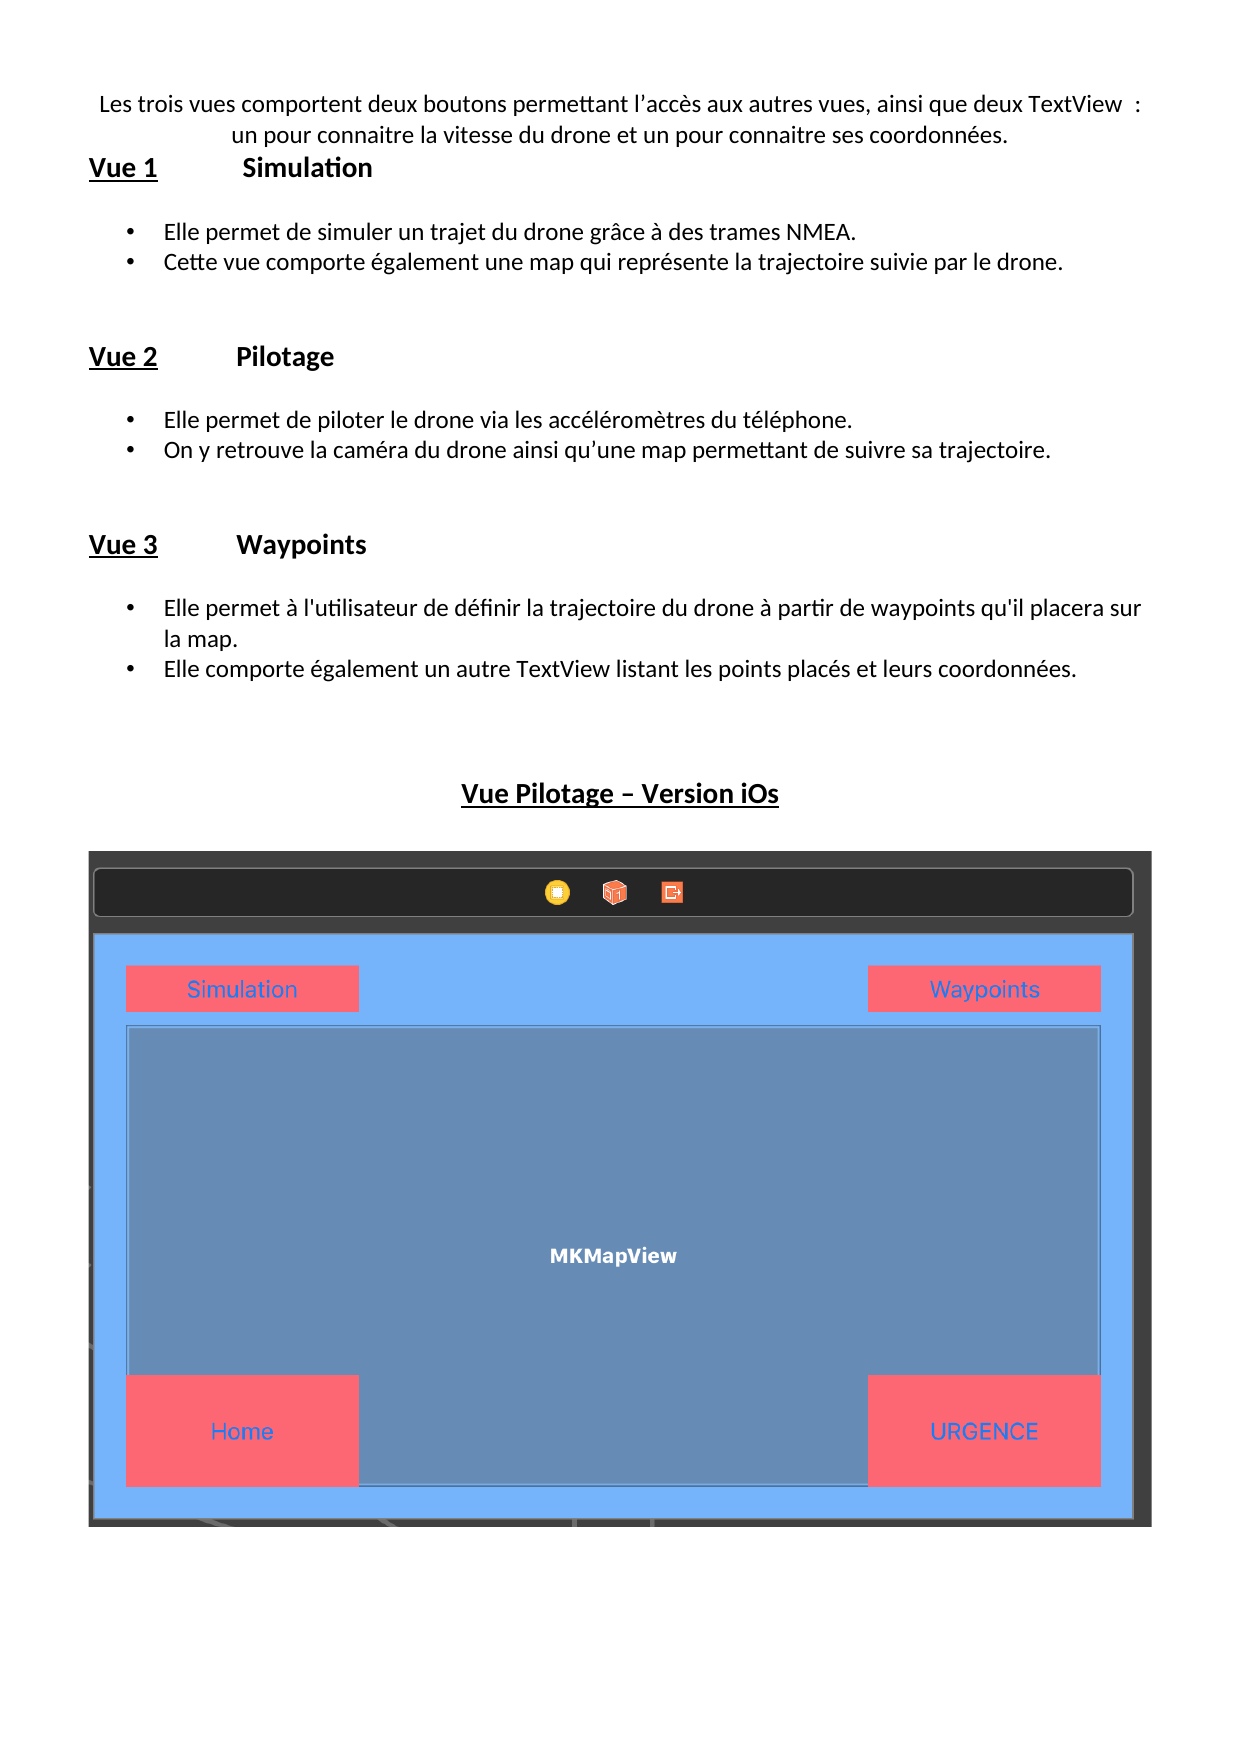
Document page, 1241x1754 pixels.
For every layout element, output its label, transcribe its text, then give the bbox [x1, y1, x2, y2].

list Elle permet de simuler un trajet du drone grâce à des trames NMEA. [126, 216, 1152, 246]
list Elle comporte également un autre TextView listant les points placés et leurs coordonnées. [126, 653, 1152, 684]
text Les trois vues comportent deux boutons permettant l’accès aux autres vues, ainsi que deux TextView : un pour connaitre la vitesse du drone et un pour connaitre ses coordonnées. [88, 88, 1152, 149]
text Vue 1 Simulation [88, 149, 1152, 185]
text Vue Pilotage – Version iOs [88, 775, 1152, 811]
text Vue 2 Pilotage [88, 338, 1152, 373]
list On y retrouve la caméra du drone ainsi qu’une map permettant de suivre sa trajectoire. [126, 434, 1152, 465]
list Elle permet à l'utilisateur de définir la trajectoire du drone à partir de waypoints qu'il placera sur la map. [126, 592, 1152, 653]
picture [88, 851, 1152, 1527]
list Elle permet de piloter le drone via les accéléromètres du téléphone. [126, 404, 1152, 434]
list Cette vue comporte également une map qui représente la trajectoire suivie par le drone. [126, 246, 1152, 277]
text Vue 3 Waypoints [88, 526, 1152, 562]
